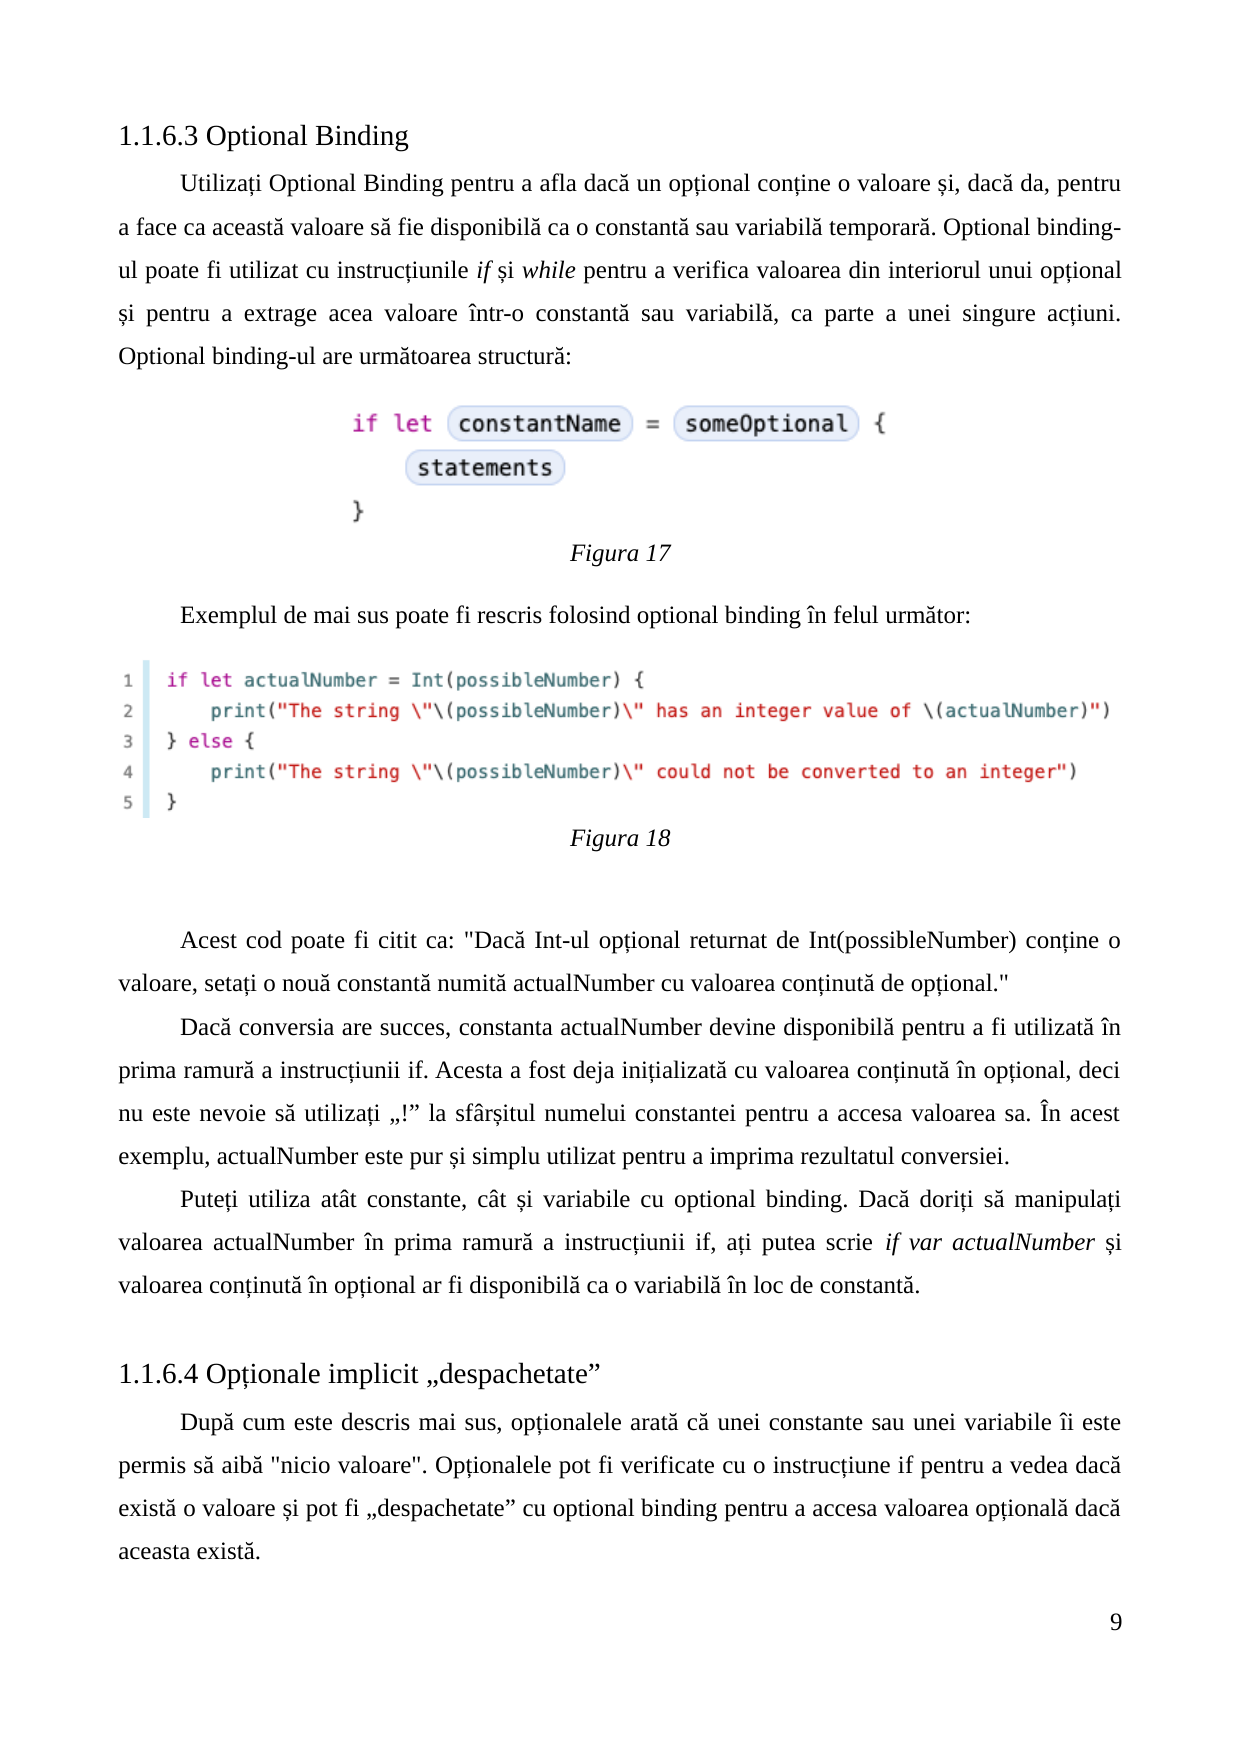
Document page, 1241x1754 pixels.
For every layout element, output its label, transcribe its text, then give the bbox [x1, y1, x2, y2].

subtitle 1.1.6.3 Optional Binding [118, 118, 1122, 152]
subtitle 1.1.6.4 Opționale implicit „despachetate” [118, 1357, 1122, 1390]
picture [118, 655, 1123, 818]
text Puteți utiliza atât constante, cât și variabile cu optional binding. Dacă doriți să manipulați valoarea actualNumber în prima ramură a instrucțiunii if, ați putea scrie if var actualNumber și valoarea conținută în opțional ar fi disponibilă ca o variabilă în loc de constantă. [118, 1184, 1122, 1299]
text Exemplul de mai sus poate fi rescris folosind optional binding în felul următor: [118, 600, 1122, 628]
picture [341, 396, 900, 533]
text După cum este descris mai sus, opționalele arată că unei constante sau unei variabile îi este permis să aibă "nicio valoare". Opționalele pot fi verificate cu o instrucțiune if pentru a vedea dacă există o valoare și pot fi „despachetate” cu optional binding pentru a accesa valoarea opțională dacă aceasta există. [118, 1407, 1122, 1565]
text Dacă conversia are succes, constanta actualNumber devine disponibilă pentru a fi utilizată în prima ramură a instrucțiunii if. Acesta a fost deja inițializată cu valoarea conținută în opțional, deci nu este nevoie să utilizați „!” la sfârșitul numelui constantei pentru a accesa valoarea sa. În acest exemplu, actualNumber este pur și simplu utilizat pentru a imprima rezultatul conversiei. [118, 1012, 1122, 1170]
text Utilizați Optional Binding pentru a afla dacă un opțional conține o valoare și, dacă da, pentru a face ca această valoare să fie disponibilă ca o constantă sau variabilă temporară. Optional binding-ul poate fi utilizat cu instrucțiunile if și while pentru a verifica valoarea din interiorul unui opțional și pentru a extrage acea valoare într-o constantă sau variabilă, ca parte a unei singure acțiuni. Optional binding-ul are următoarea structură: [118, 168, 1122, 370]
text Figura 17 [341, 533, 899, 566]
text Figura 18 [118, 818, 1122, 852]
text Acest cod poate fi citit ca: "Dacă Int-ul opțional returnat de Int(possibleNumber) conține o valoare, setați o nouă constantă numită actualNumber cu valoarea conținută de opțional." [118, 925, 1122, 997]
